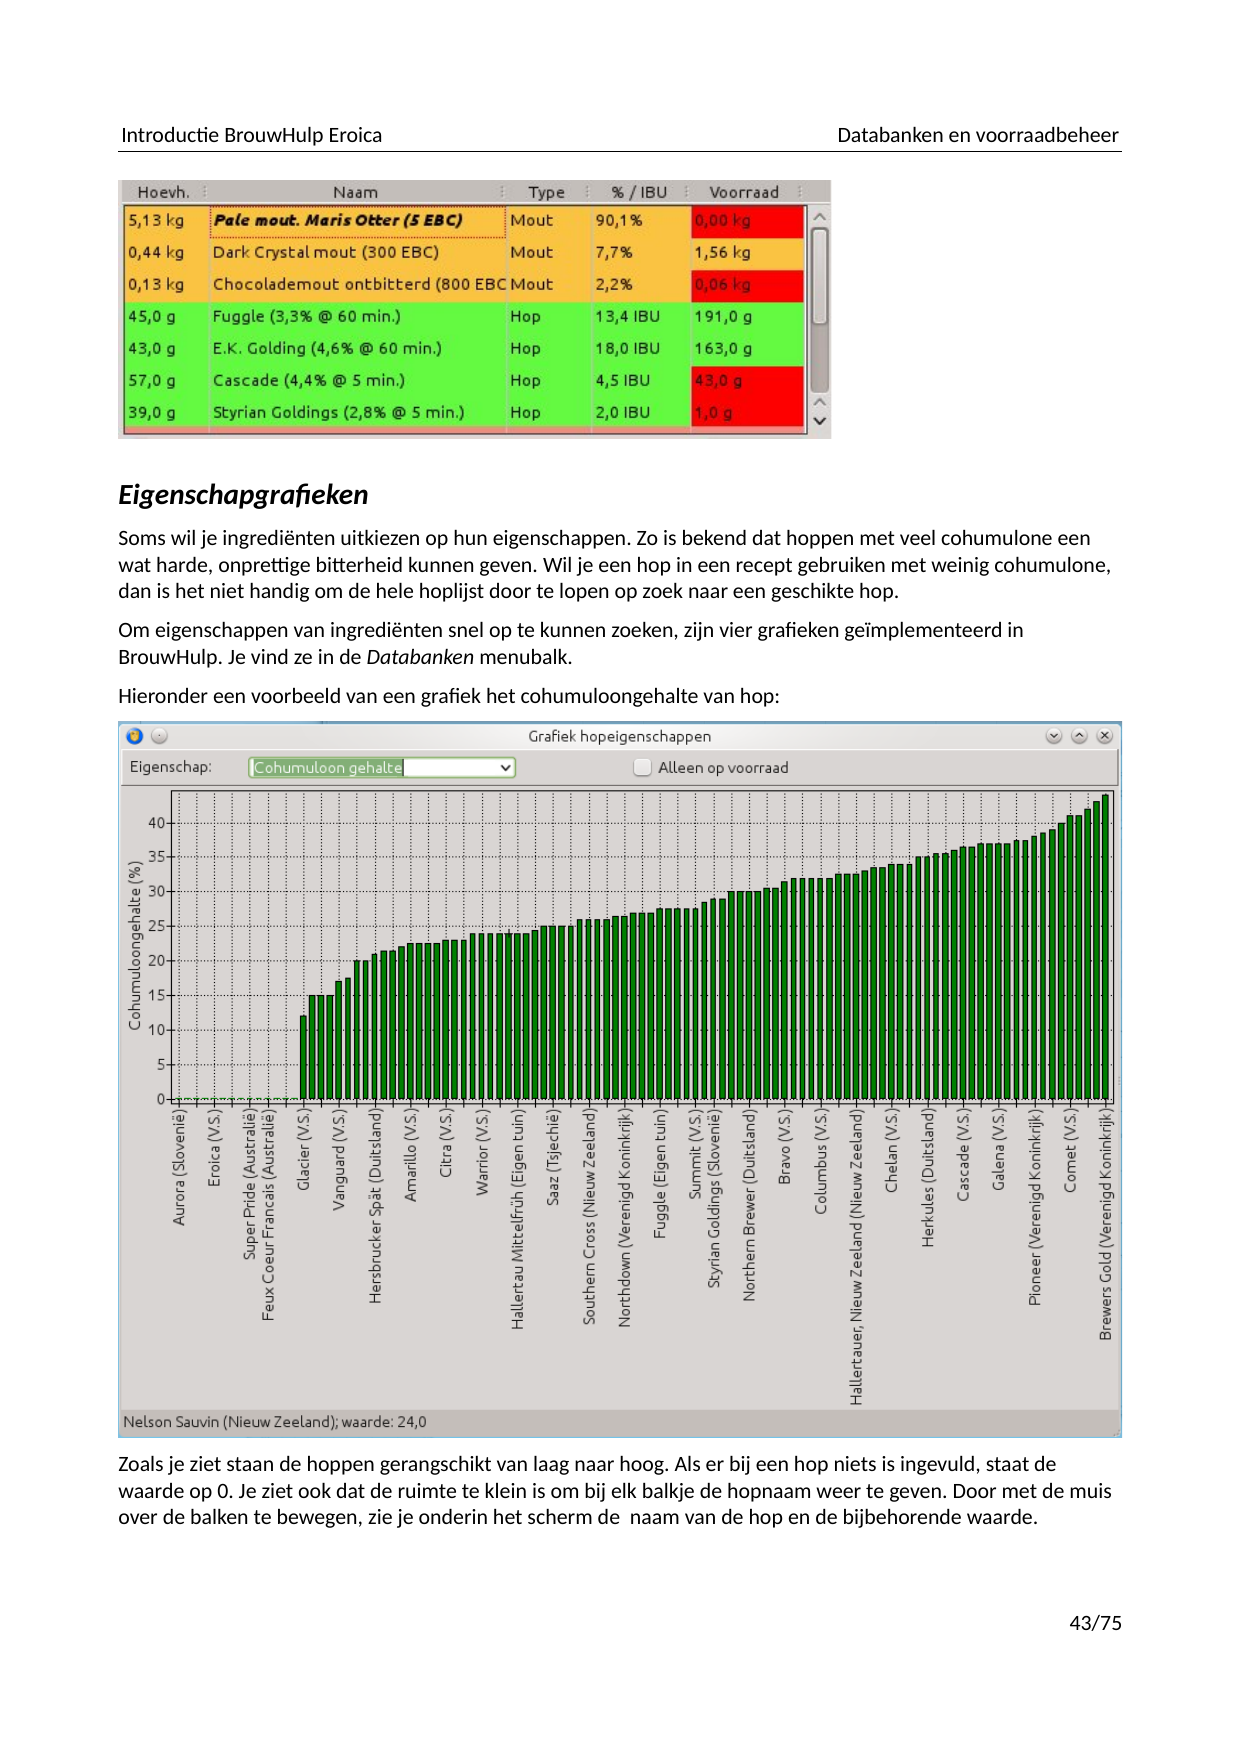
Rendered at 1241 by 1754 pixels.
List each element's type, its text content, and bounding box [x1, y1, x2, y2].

picture [118, 721, 1123, 1438]
subtitle Eigenschapgrafieken [118, 476, 1122, 512]
text Soms wil je ingrediënten uitkiezen op hun eigenschappen. Zo is bekend dat hoppen met veel cohumulone een wat harde, onprettige bitterheid kunnen geven. Wil je een hop in een recept gebruiken met weinig cohumulone, dan is het niet handig om de hele hoplijst door te lopen op zoek naar een geschikte hop. [118, 524, 1122, 604]
picture [118, 180, 832, 439]
text Om eigenschappen van ingrediënten snel op te kunnen zoeken, zijn vier grafieken geïmplementeerd in BrouwHulp. Je vind ze in de Databanken menubalk. [118, 617, 1122, 670]
text Hieronder een voorbeeld van een grafiek het cohumuloongehalte van hop: [118, 682, 1122, 709]
text Zoals je ziet staan de hoppen gerangschikt van laag naar hoog. Als er bij een hop niets is ingevuld, staat de waarde op 0. Je ziet ook dat de ruimte te klein is om bij elk balkje de hopnaam weer te geven. Door met de muis over de balken te bewegen, zie je onderin het scherm de naam van de hop en de bijbehorende waarde. [118, 1450, 1122, 1530]
